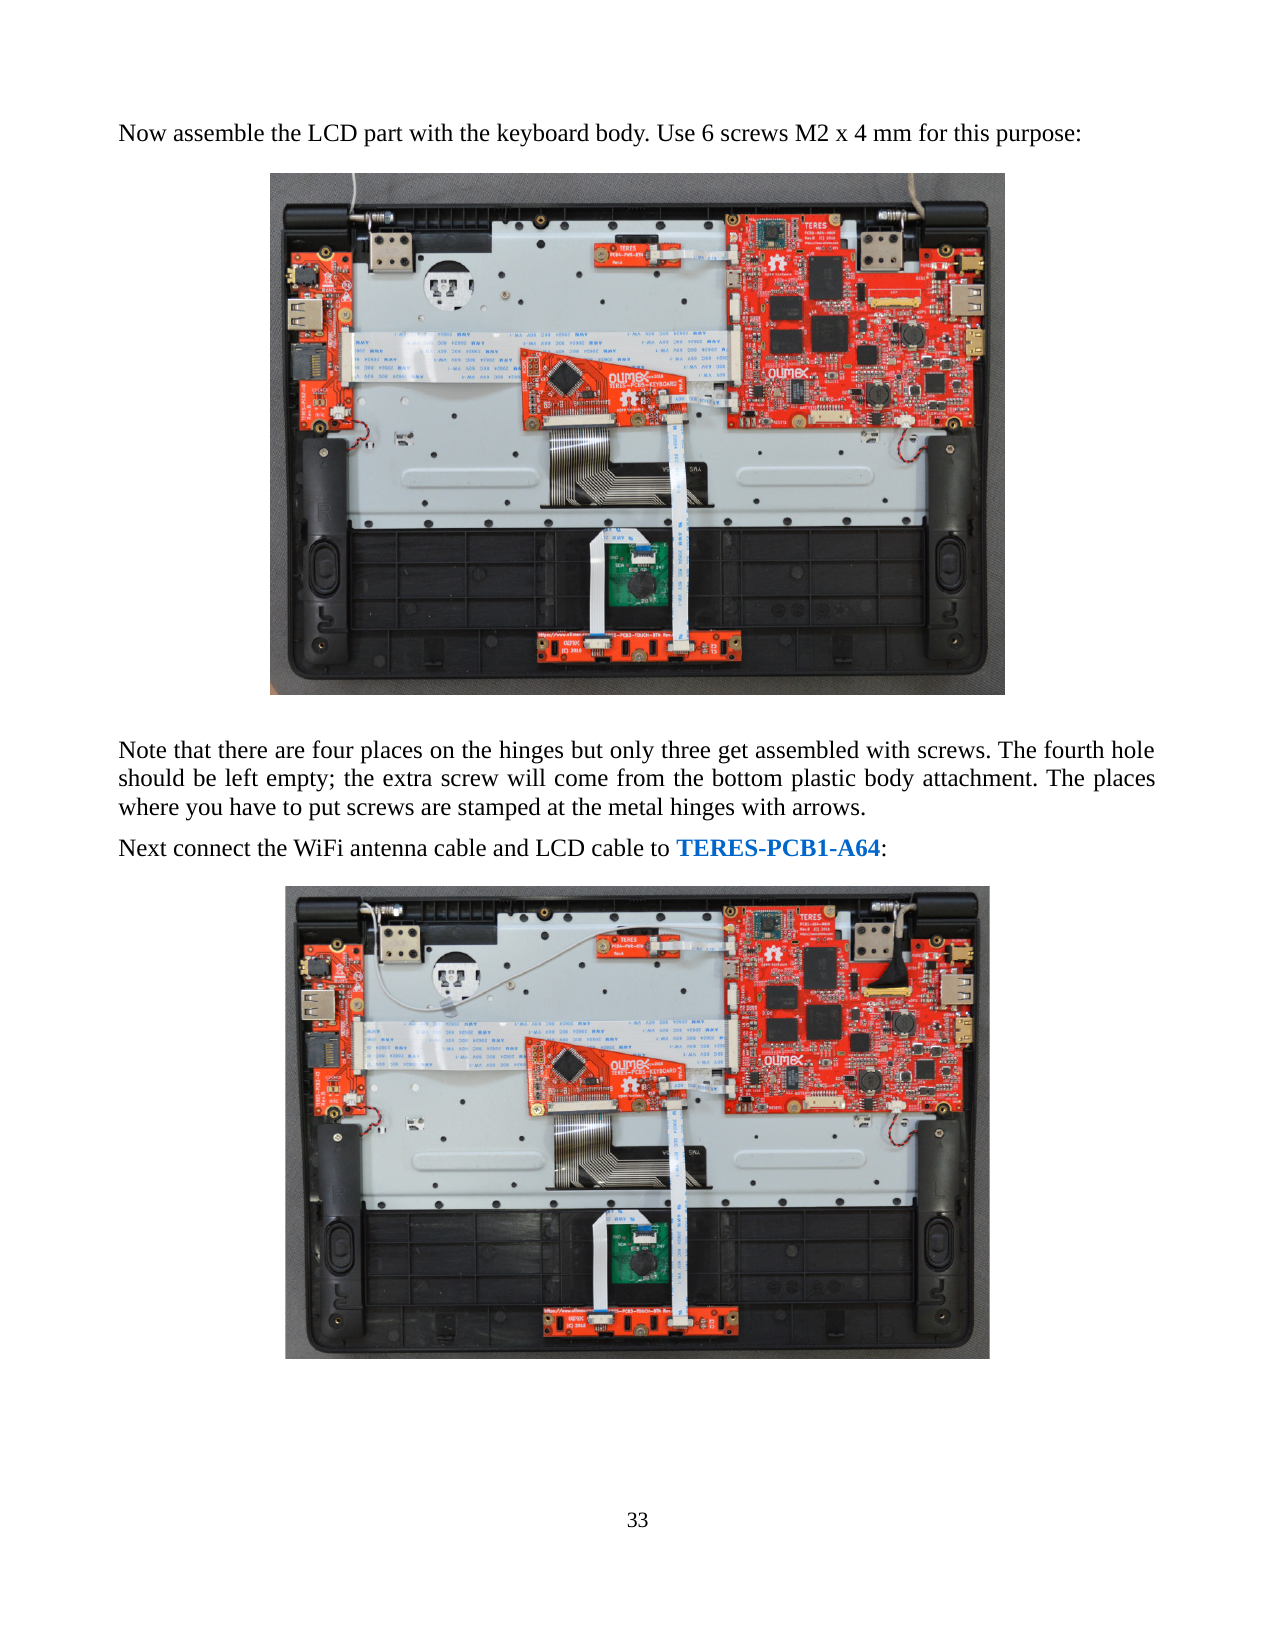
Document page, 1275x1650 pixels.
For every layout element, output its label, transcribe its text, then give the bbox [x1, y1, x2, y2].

text Next connect the WiFi antenna cable and LCD cable to TERES-PCB1-A64: [118, 833, 1157, 862]
text Now assemble the LCD part with the keyboard body. Use 6 screws M2 x 4 mm for this purpose: [118, 118, 1157, 147]
text Note that there are four places on the hinges but only three get assembled with screws. The fourth hole should be left empty; the extra screw will come from the bottom plastic body attachment. The places where you have to put screws are stamped at the metal hinges with arrows. [118, 735, 1157, 821]
picture [270, 173, 1005, 695]
picture [285, 886, 990, 1359]
